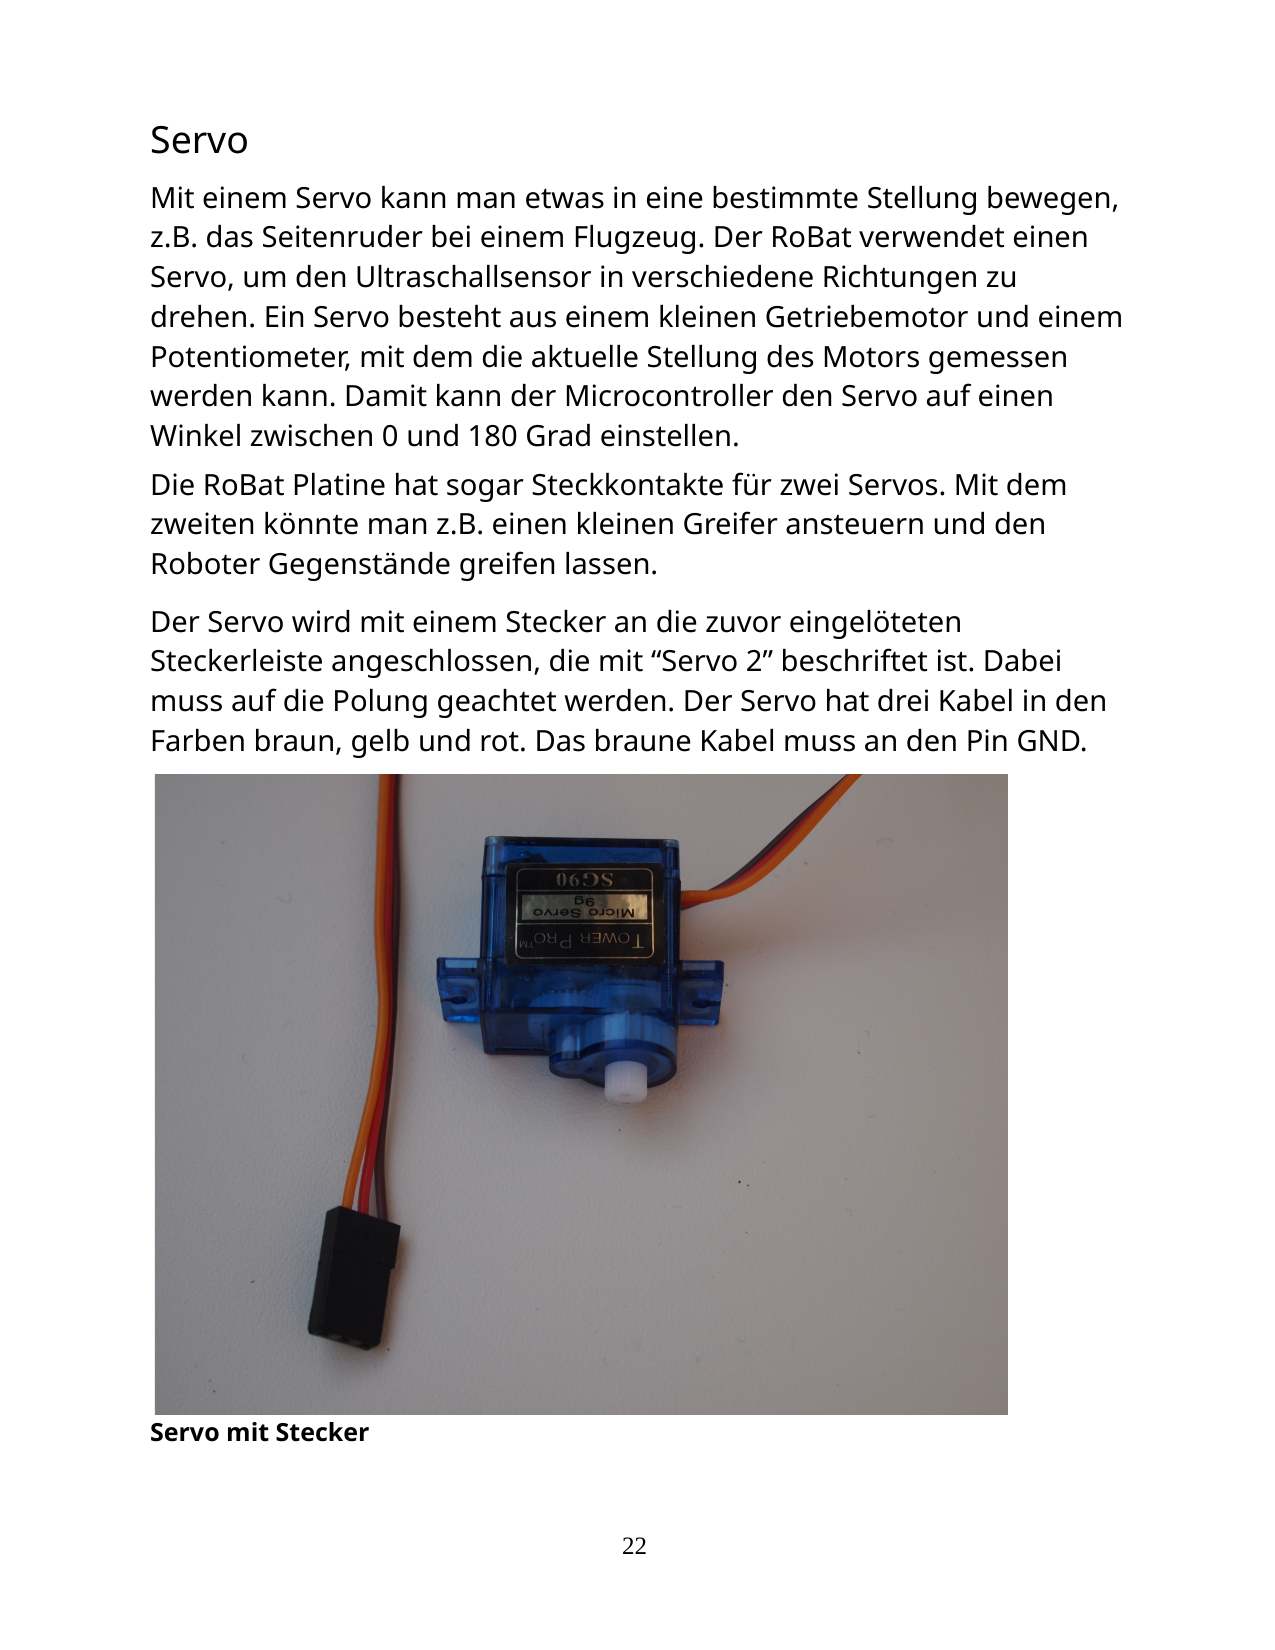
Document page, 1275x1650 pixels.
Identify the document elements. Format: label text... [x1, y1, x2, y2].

text Mit einem Servo kann man etwas in eine bestimmte Stellung bewegen, z.B. das Seitenruder bei einem Flugzeug. Der RoBat verwendet einen Servo, um den Ultraschallsensor in verschiedene Richtungen zu drehen. Ein Servo besteht aus einem kleinen Getriebemotor und einem Potentiometer, mit dem die aktuelle Stellung des Motors gemessen werden kann. Damit kann der Microcontroller den Servo auf einen Winkel zwischen 0 und 180 Grad einstellen. [150, 177, 1125, 455]
text Die RoBat Platine hat sogar Steckkontakte für zwei Servos. Mit dem zweiten könnte man z.B. einen kleinen Greifer ansteuern und den Roboter Gegenstände greifen lassen. [150, 464, 1125, 583]
picture [154, 774, 1008, 1415]
text Der Servo wird mit einem Stecker an die zuvor eingelöteten Steckerleiste angeschlossen, die mit “Servo 2” beschriftet ist. Dabei muss auf die Polung geachtet werden. Der Servo hat drei Kabel in den Farben braun, gelb und rot. Das braune Kabel muss an den Pin GND. [150, 601, 1125, 759]
subtitle Servo [150, 113, 1125, 164]
text Servo mit Stecker [150, 777, 1125, 1449]
